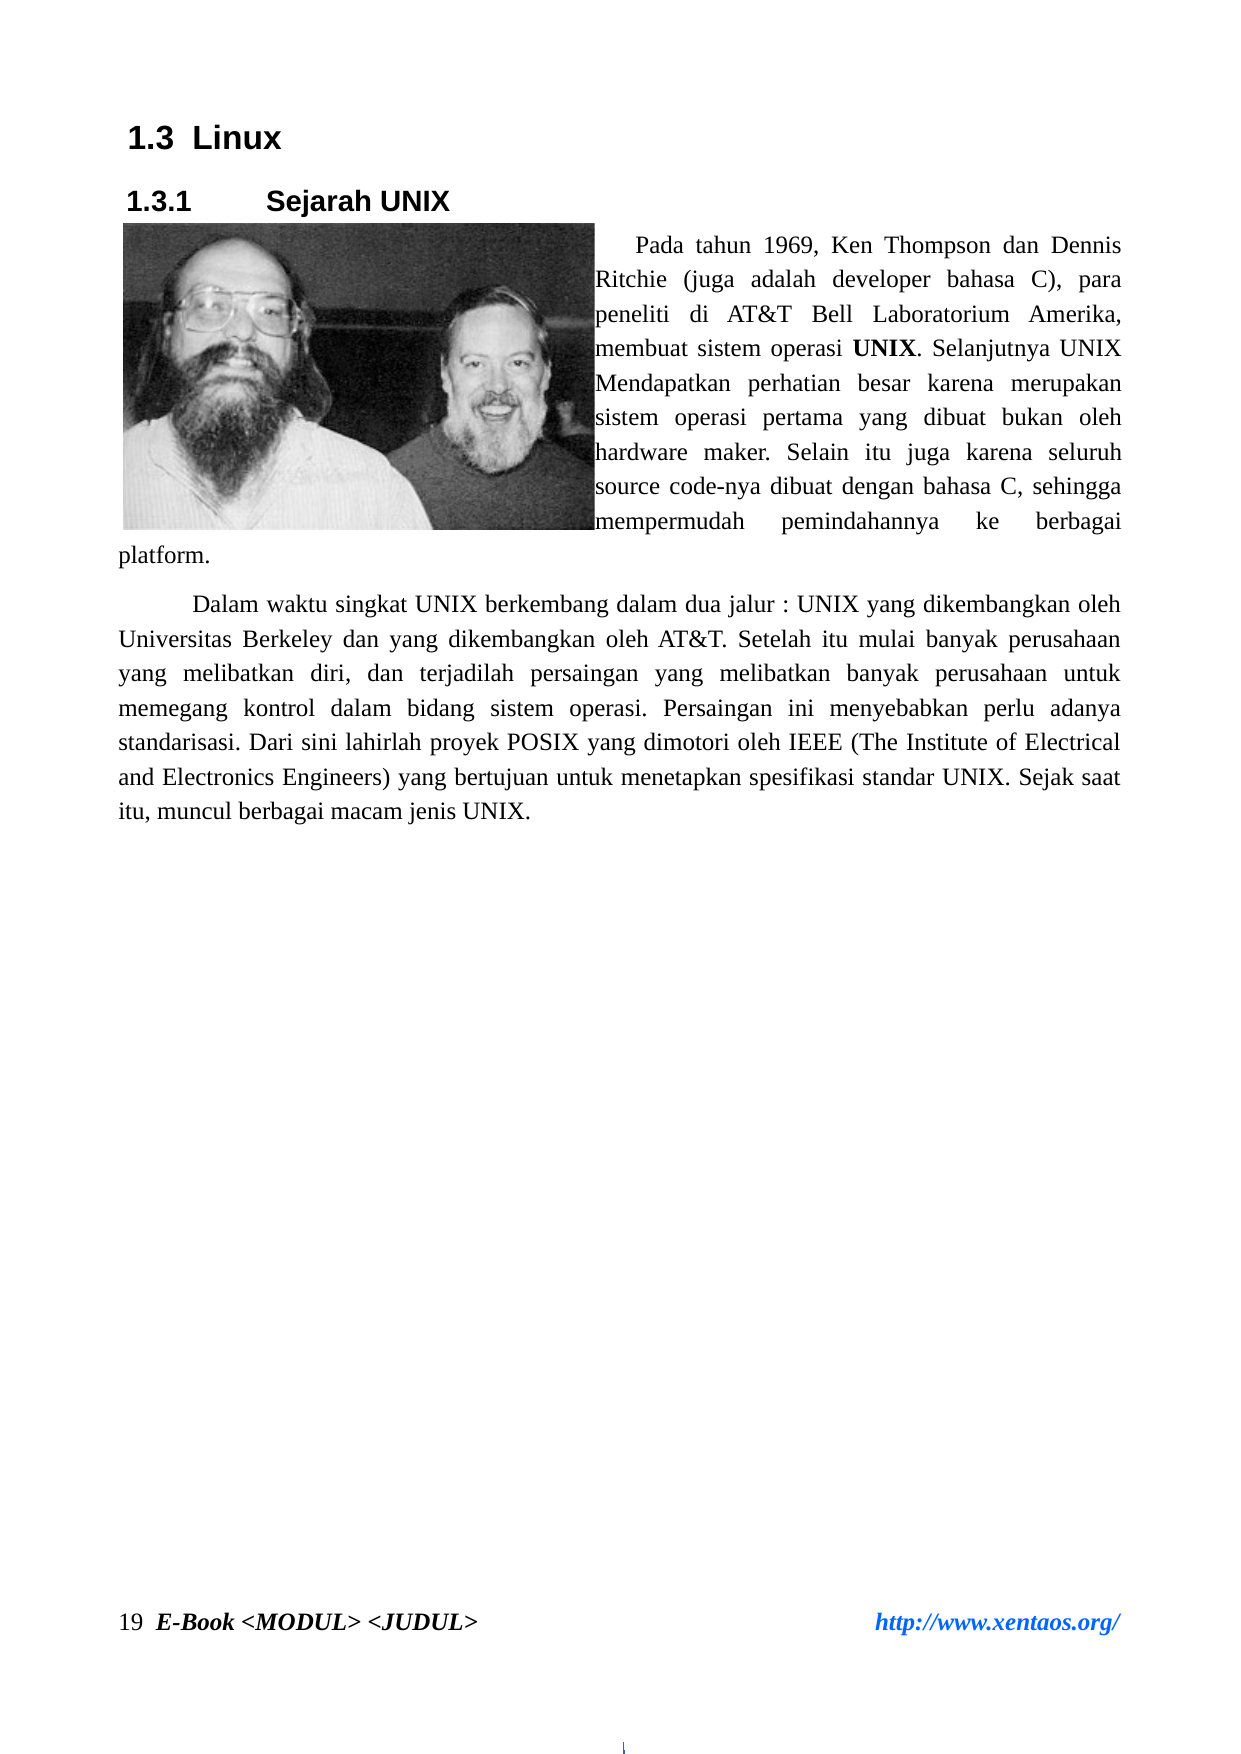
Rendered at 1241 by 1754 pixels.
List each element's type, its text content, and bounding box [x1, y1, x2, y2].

picture [123, 223, 595, 530]
text Dalam waktu singkat UNIX berkembang dalam dua jalur : UNIX yang dikembangkan oleh Universitas Berkeley dan yang dikembangkan oleh AT&T. Setelah itu mulai banyak perusahaan yang melibatkan diri, dan terjadilah persaingan yang melibatkan banyak perusahaan untuk memegang kontrol dalam bidang sistem operasi. Persaingan ini menyebabkan perlu adanya standarisasi. Dari sini lahirlah proyek POSIX yang dimotori oleh IEEE (The Institute of Electrical and Electronics Engineers) yang bertujuan untuk menetapkan spesifikasi standar UNIX. Sejak saat itu, muncul berbagai macam jenis UNIX. [118, 589, 1122, 825]
text Pada tahun 1969, Ken Thompson dan Dennis Ritchie (juga adalah developer bahasa C), para peneliti di AT&T Bell Laboratorium Amerika, membuat sistem operasi UNIX. Selanjutnya UNIX Mendapatkan perhatian besar karena merupakan sistem operasi pertama yang dibuat bukan oleh hardware maker. Selain itu juga karena seluruh source code-nya dibuat dengan bahasa C, sehingga mempermudah pemindahannya ke berbagai platform. [118, 230, 1122, 569]
subtitle Linux [118, 118, 1122, 157]
subtitle Sejarah UNIX [118, 184, 1122, 218]
